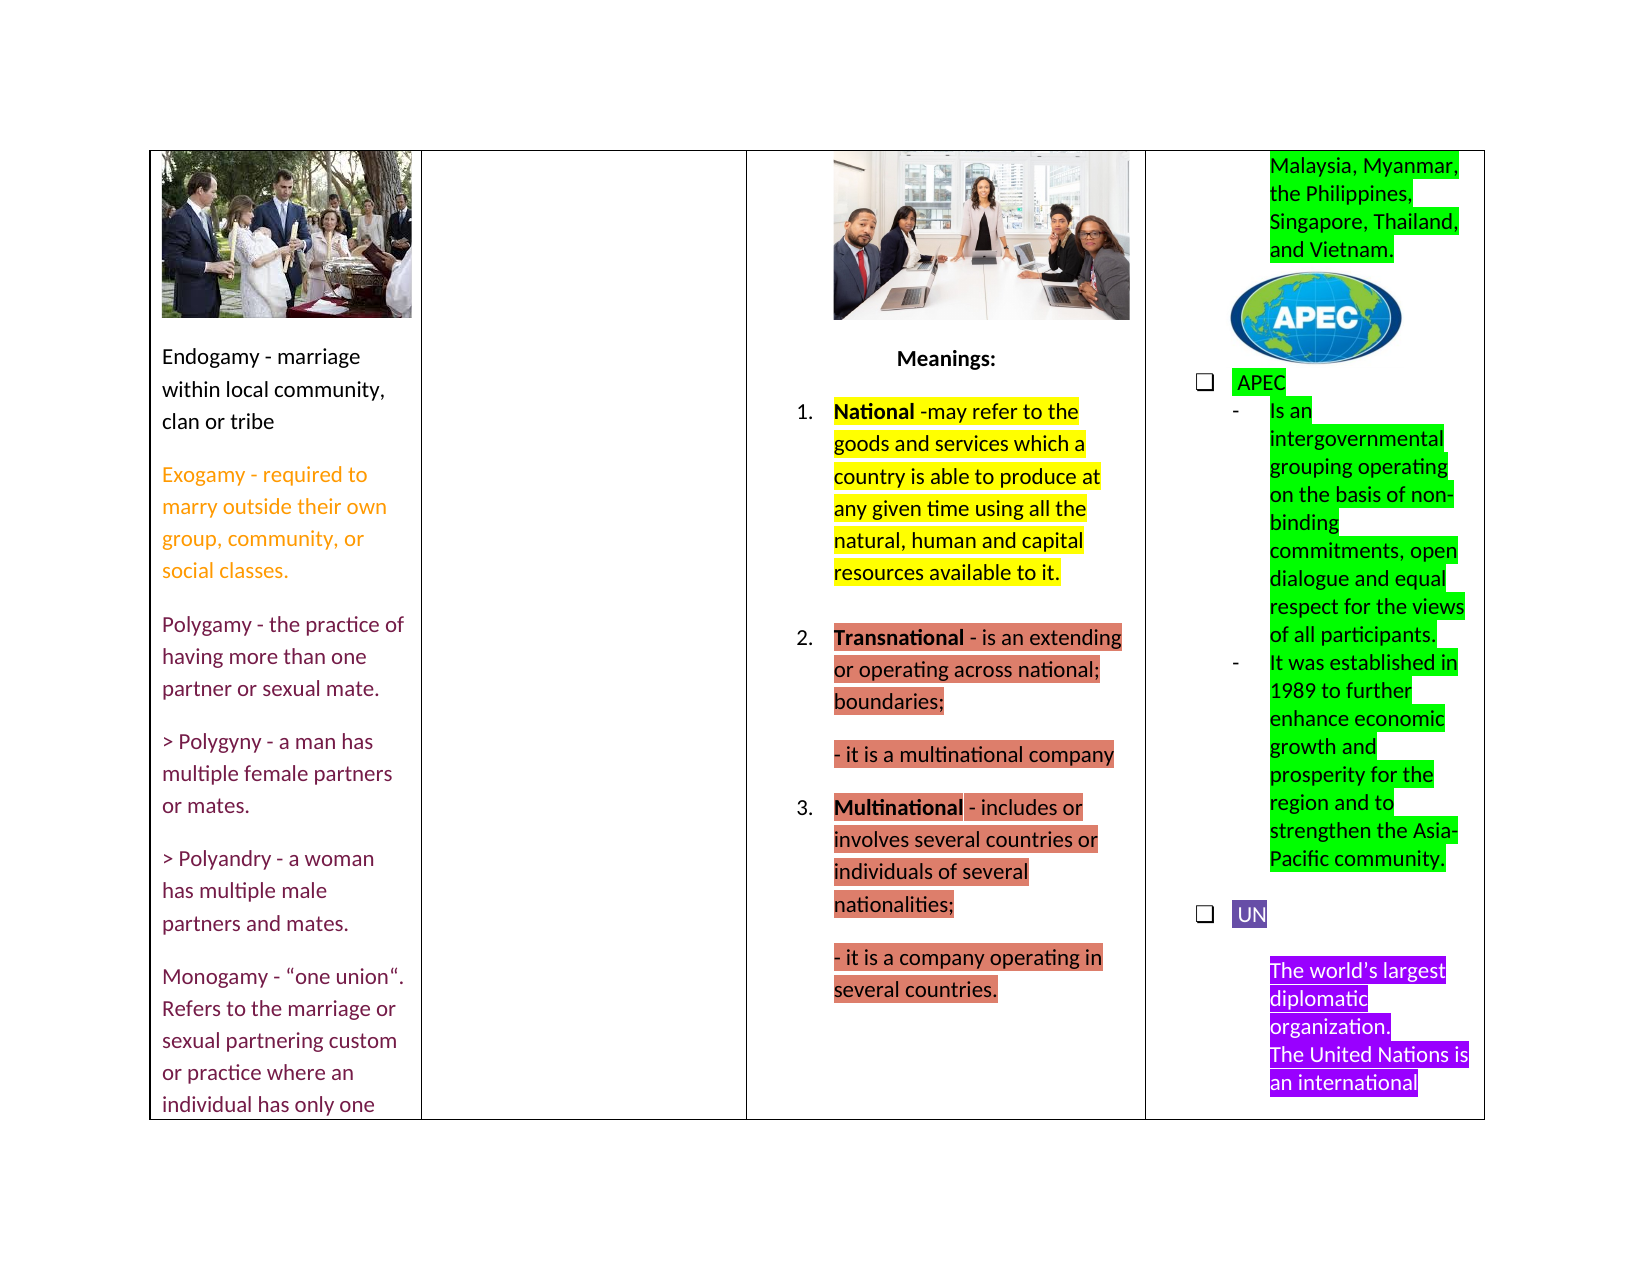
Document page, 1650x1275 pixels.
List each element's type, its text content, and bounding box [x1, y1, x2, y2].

picture [161, 151, 412, 318]
table_cell By business organizations: sole proprietorship- owned and run by one individual who receives all profits and has unlimited responsibility for all losses. -no legal distinction between the owner and the business entity. -owners do not necessarily need to be alone, they can employ other people. partnership- is an arrangement between two or more people to oversee business operations and share its profits and liabilities. -The partners in a partnership may be individuals, businesses, interest-based organizations, schools, governments or combinations. cooperatives - an autonomous association of persons united voluntarily to meet their common economic, social, and cultural needs aspirations through a jointly-owned enterprise. - democratically owned by their members, with each member having one vote in electing the board of directors. corporations - is a business entity that is owned by shareholder(s), who elect a board of directors to oversee the organization’s activities Meanings: National -may refer to the goods and services which a country is able to produce at any given time using all the natural, human and capital resources available to it. Transnational - is an extending or operating across national; boundaries; - it is a multinational company Multinational - includes or involves several countries or individuals of several nationalities; - it is a company operating in several countries. [747, 151, 1145, 1119]
picture [1225, 263, 1405, 368]
table_cell [422, 151, 746, 1119]
table_cell By kinship (relatedness): By blood (consanguineal) - also known as Consanguineal kinship - considered as the most basic and general form of relations Ex. relationship between siblings, nieces/nephews, aunts/uncles, parents and their children, etc. By law (affinal kinship) - In law, affinity is the kinship relationship created or that exists between two people as a result of someone's marriage. - In law, affinity may be relevant in relation to prohibitions on incestuous sexual relations. Ex. In Michigan, sexual contact between persons related by blood is chargeable as criminal sexual conduct. Maranao By Ritual: 1. Compadrazgo - ritualized form of co-parenthood or family. Ex. Baptism, Confirmation, Marriage By Marriage: Endogamy - marriage within local community, clan or tribe Exogamy - required to marry outside their own group, community, or social classes. Polygamy - the practice of having more than one partner or sexual mate. > Polygyny - a man has multiple female partners or mates. > Polyandry - a woman has multiple male partners and mates. Monogamy - “one union“. Refers to the marriage or sexual partnering custom or practice where an individual has only one partner or mate. Referred Marriage and Arranged Marriages: 1. Child Marriage - when parents arrange the marriage of their child long before marriage takes place. 2. Exchange Marriage - reciprocal exchange of spouses between two countries/race 3. Diplomatic Marriage - arranged marriage established between two royal or political families 4. Modern Arranged Marriage - the child’s parents, with consent of the child, choose from several possible mates. By Family: 1. Nuclear Family - type of family group consisting of two parents and their children. 2. Extended Family - a family which extends beyond the nuclear family to include grandparents and other relatives. 3. Blended Family - type of family where the parents have a child/ren from previous marital relationships (Complex Family) By Preferred Residence/Household: Patrilocal - occurs when married couples stay in the house of the husband’s relatives or near the husband’s kin Matrilocal - happens when the couples live with the wife’s relatives or near the wife’s kin Biolocal - happens when the newly-wed couple stay with the husband’s relatives and the wife’s kin alternately Neolocal - living or located away from both husband’s and the wife’s relatives. By Descent and Lineage Descent - a biological relationship that often refers to an individual’s child or offspring or his/her parents and ancestry Lineage - direct descent from an ancestor; ancestry or pedigree. The line descendants of a particular ancestor or family Unilineal - tracing descent either exclusively in the side of the mother or the father. Patrilineal -those that connect generations through the father’s line. -VINACE SALAZAR. Matrilineal -is the tracing of kinship through the female line. -JIBRAEL MOHAMMAD Bilateral - a family arrangement where descent and inheritance are passed equally through both parents. -Kishia Mendoza [151, 151, 421, 1119]
table_cell Malaysia, Myanmar, the Philippines, Singapore, Thailand, and Vietnam. APEC Is an intergovernmental grouping operating on the basis of non-binding commitments, open dialogue and equal respect for the views of all participants. It was established in 1989 to further enhance economic growth and prosperity for the region and to strengthen the Asia-Pacific community. UN The world’s largest diplomatic organization. The United Nations is an international [1146, 151, 1484, 1119]
picture [833, 151, 1130, 320]
